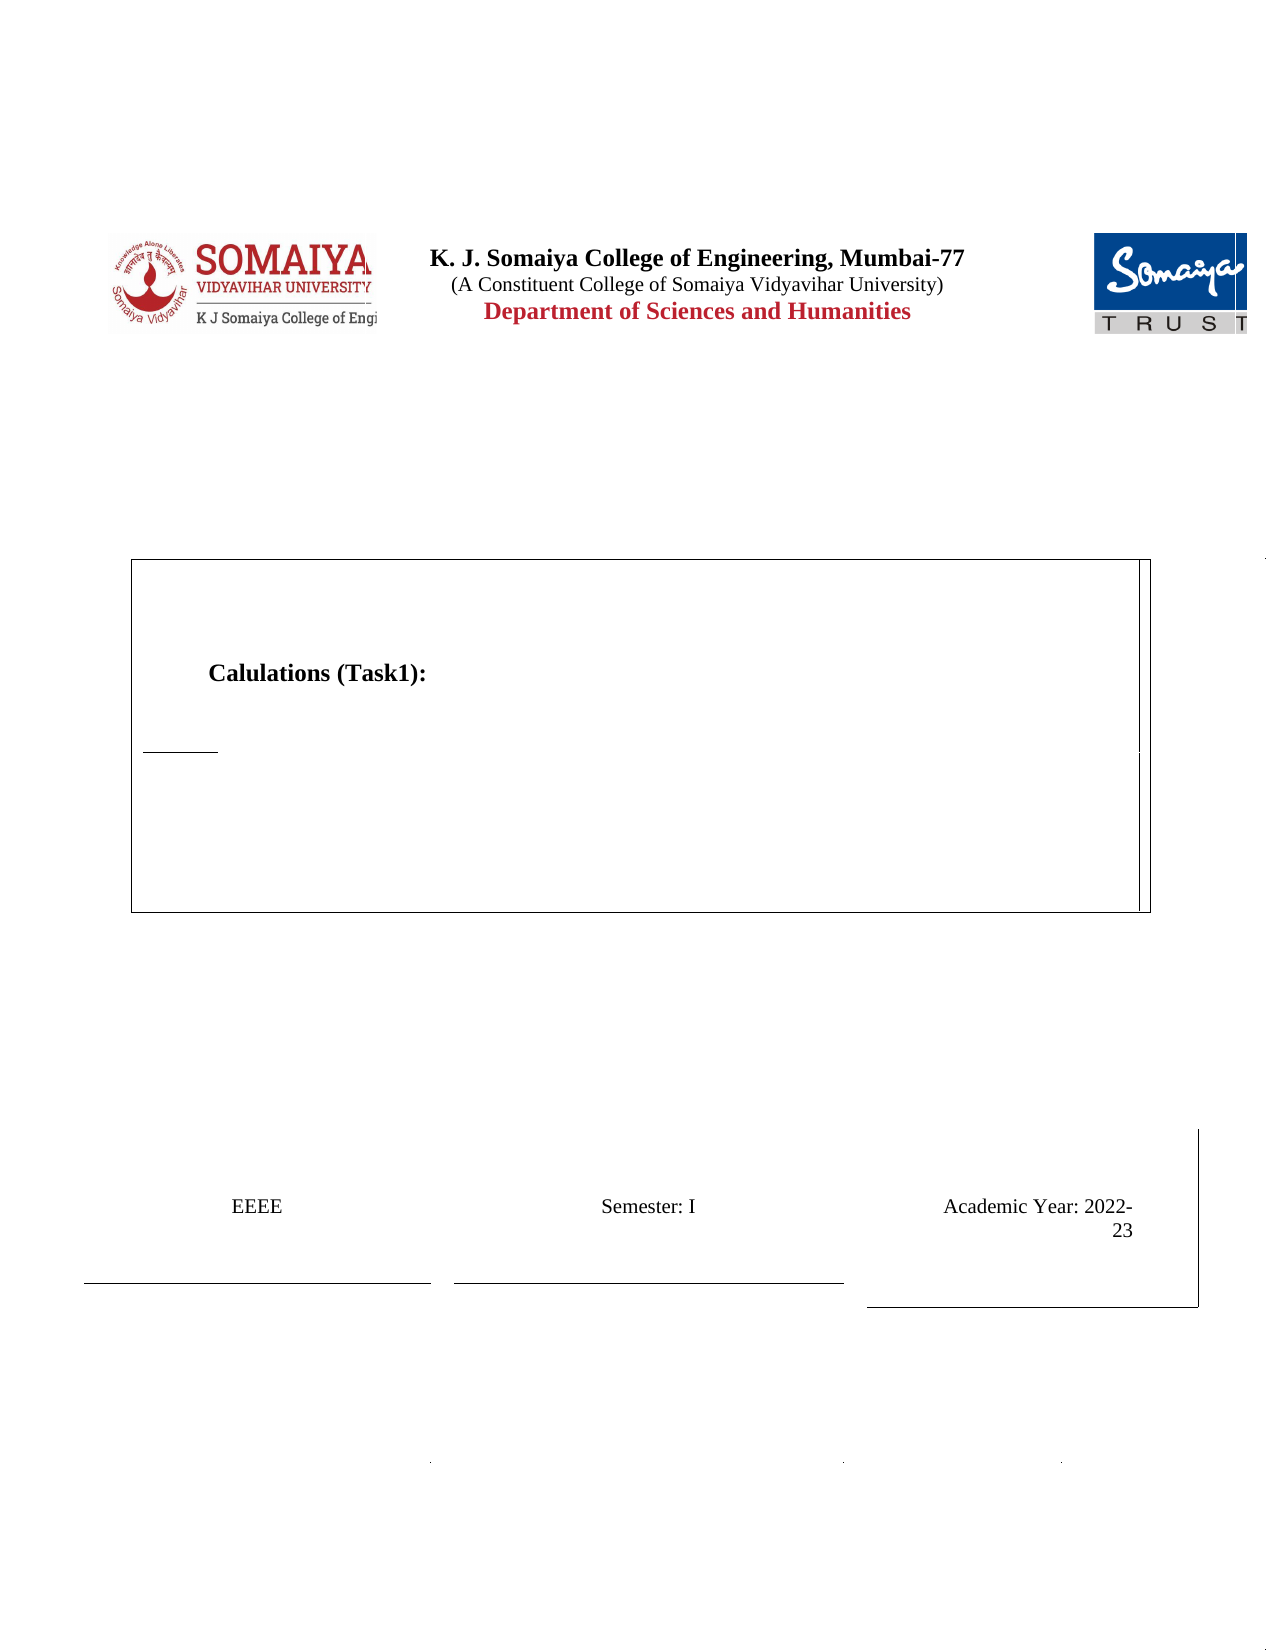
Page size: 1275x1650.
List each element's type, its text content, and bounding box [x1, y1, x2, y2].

table_cell Observation Table 1 ( Task 1) Calulations (Task1): Calclaute Va and Vb using the formula given below: =(5.5*9)/6.5=7.6 V =(3.3*9)/6.5=4.5 V =9/6.5=1.38 A Observation Table 2 Calculations (Task2): Calculate I1, I2, I3 and IS using the formula given below: Observation (Task 3): Case 1 : LED just turn’s ON Case 2 : LED turn’s ON ( glows brightly) Observations (Task4): Case 1 : Supply Voltage Levels recording Case Case 2: Status of voltages in the circuit Screenshot of Output: [144, 561, 1138, 751]
table_cell Observation Table 1 ( Task 1) Calulations (Task1): Calclaute Va and Vb using the formula given below: =(5.5*9)/6.5=7.6 V =(3.3*9)/6.5=4.5 V =9/6.5=1.38 A Observation Table 2 Calculations (Task2): Calculate I1, I2, I3 and IS using the formula given below: Observation (Task 3): Case 1 : LED just turn’s ON Case 2 : LED turn’s ON ( glows brightly) Observations (Task4): Case 1 : Supply Voltage Levels recording Case Case 2: Status of voltages in the circuit Screenshot of Output: [132, 560, 218, 912]
table_cell Observation Table 1 ( Task 1) Calulations (Task1): Calclaute Va and Vb using the formula given below: =(5.5*9)/6.5=7.6 V =(3.3*9)/6.5=4.5 V =9/6.5=1.38 A Observation Table 2 Calculations (Task2): Calculate I1, I2, I3 and IS using the formula given below: Observation (Task 3): Case 1 : LED just turn’s ON Case 2 : LED turn’s ON ( glows brightly) Observations (Task4): Case 1 : Supply Voltage Levels recording Case Case 2: Status of voltages in the circuit Screenshot of Output: [219, 753, 1138, 911]
